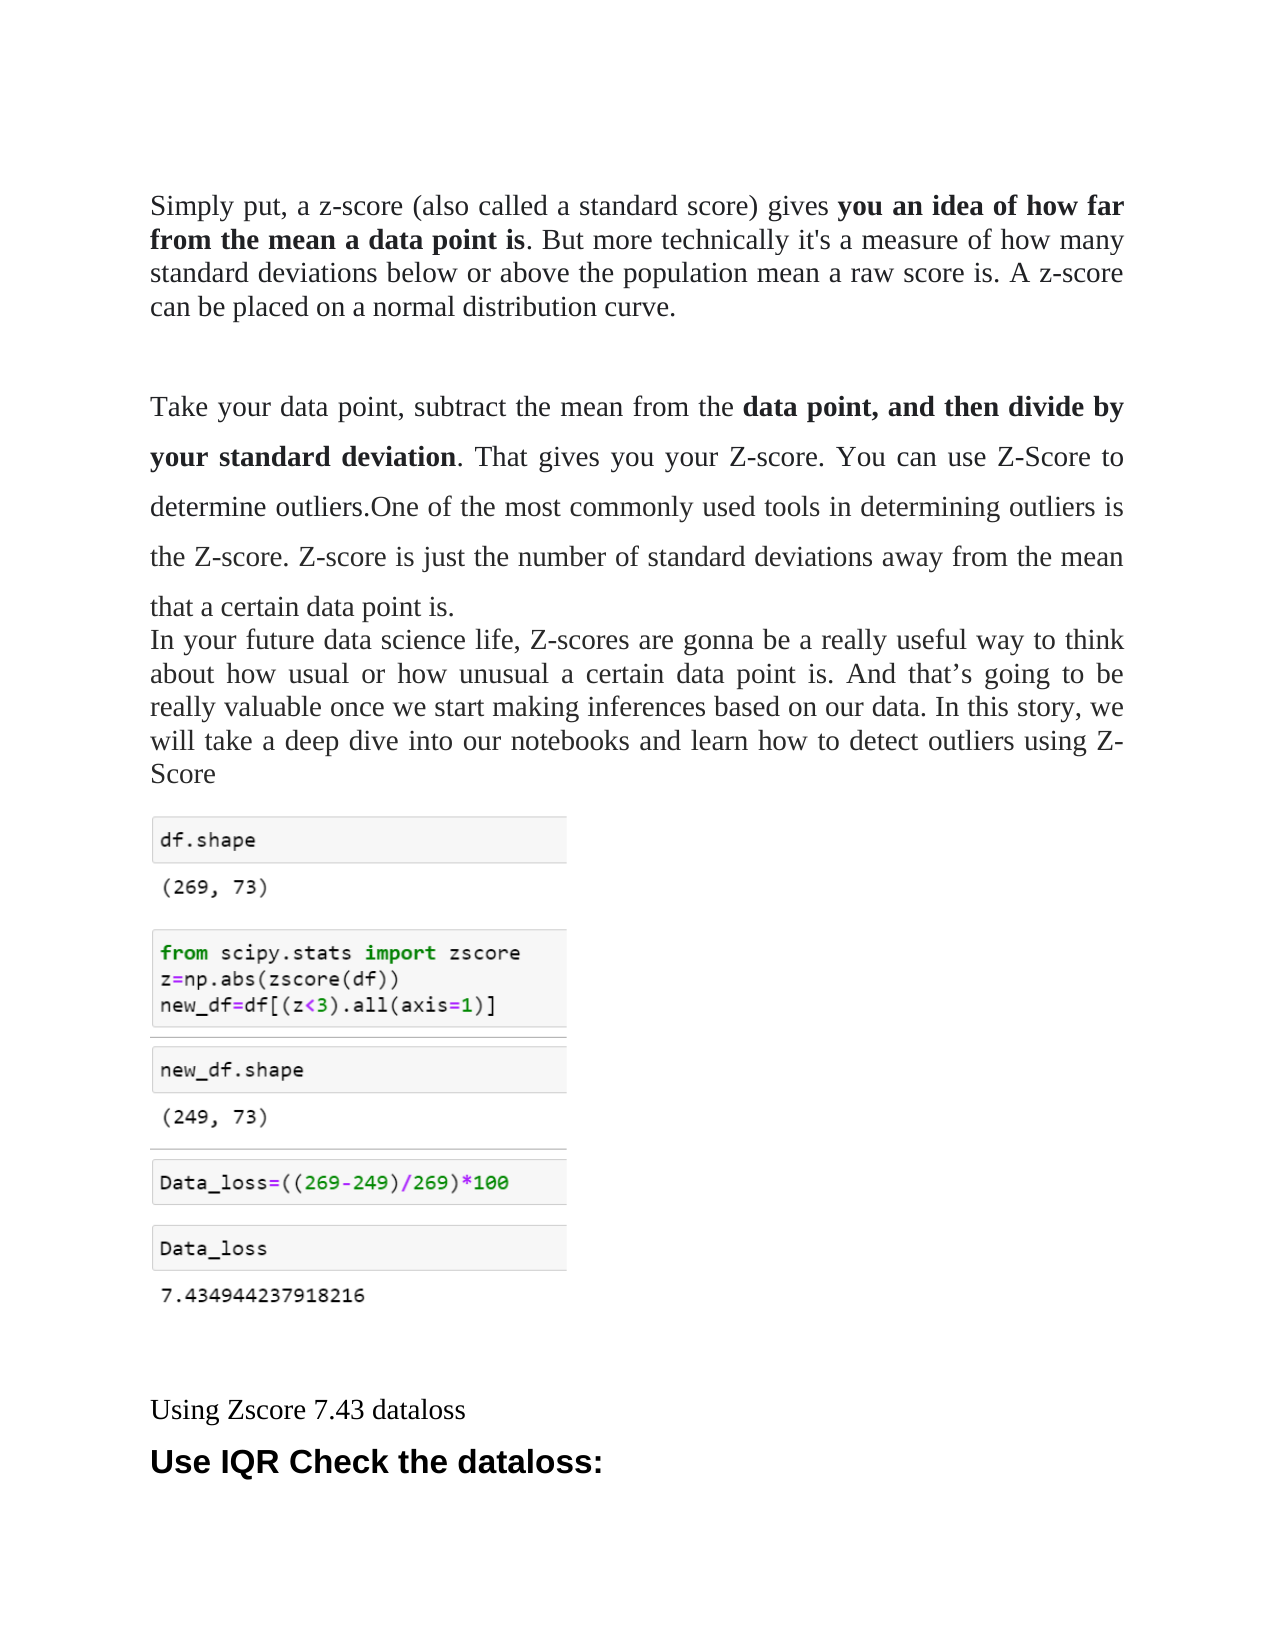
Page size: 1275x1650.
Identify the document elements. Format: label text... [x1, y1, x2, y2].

text Use IQR Check the dataloss: [150, 1443, 1125, 1481]
text Using Zscore 7.43 dataloss [150, 1392, 1125, 1426]
text Simply put, a z-score (also called a standard score) gives you an idea of how far from the mean a data point is. But more technically it's a measure of how many standard deviations below or above the population mean a raw score is. A z-score can be placed on a normal distribution curve. [150, 188, 1125, 322]
text Take your data point, subtract the mean from the data point, and then divide by your standard deviation. That gives you your Z-score. You can use Z-Score to determine outliers.One of the most commonly used tools in determining outliers is the Z-score. Z-score is just the number of standard deviations away from the mean that a certain data point is. [150, 372, 1125, 622]
text In your future data science life, Z-scores are gonna be a really useful way to think about how usual or how unusual a certain data point is. And that’s going to be really valuable once we start making inferences based on our data. In this story, we will take a deep dive into our notebooks and learn how to detect outliers using Z-Score [150, 622, 1125, 790]
